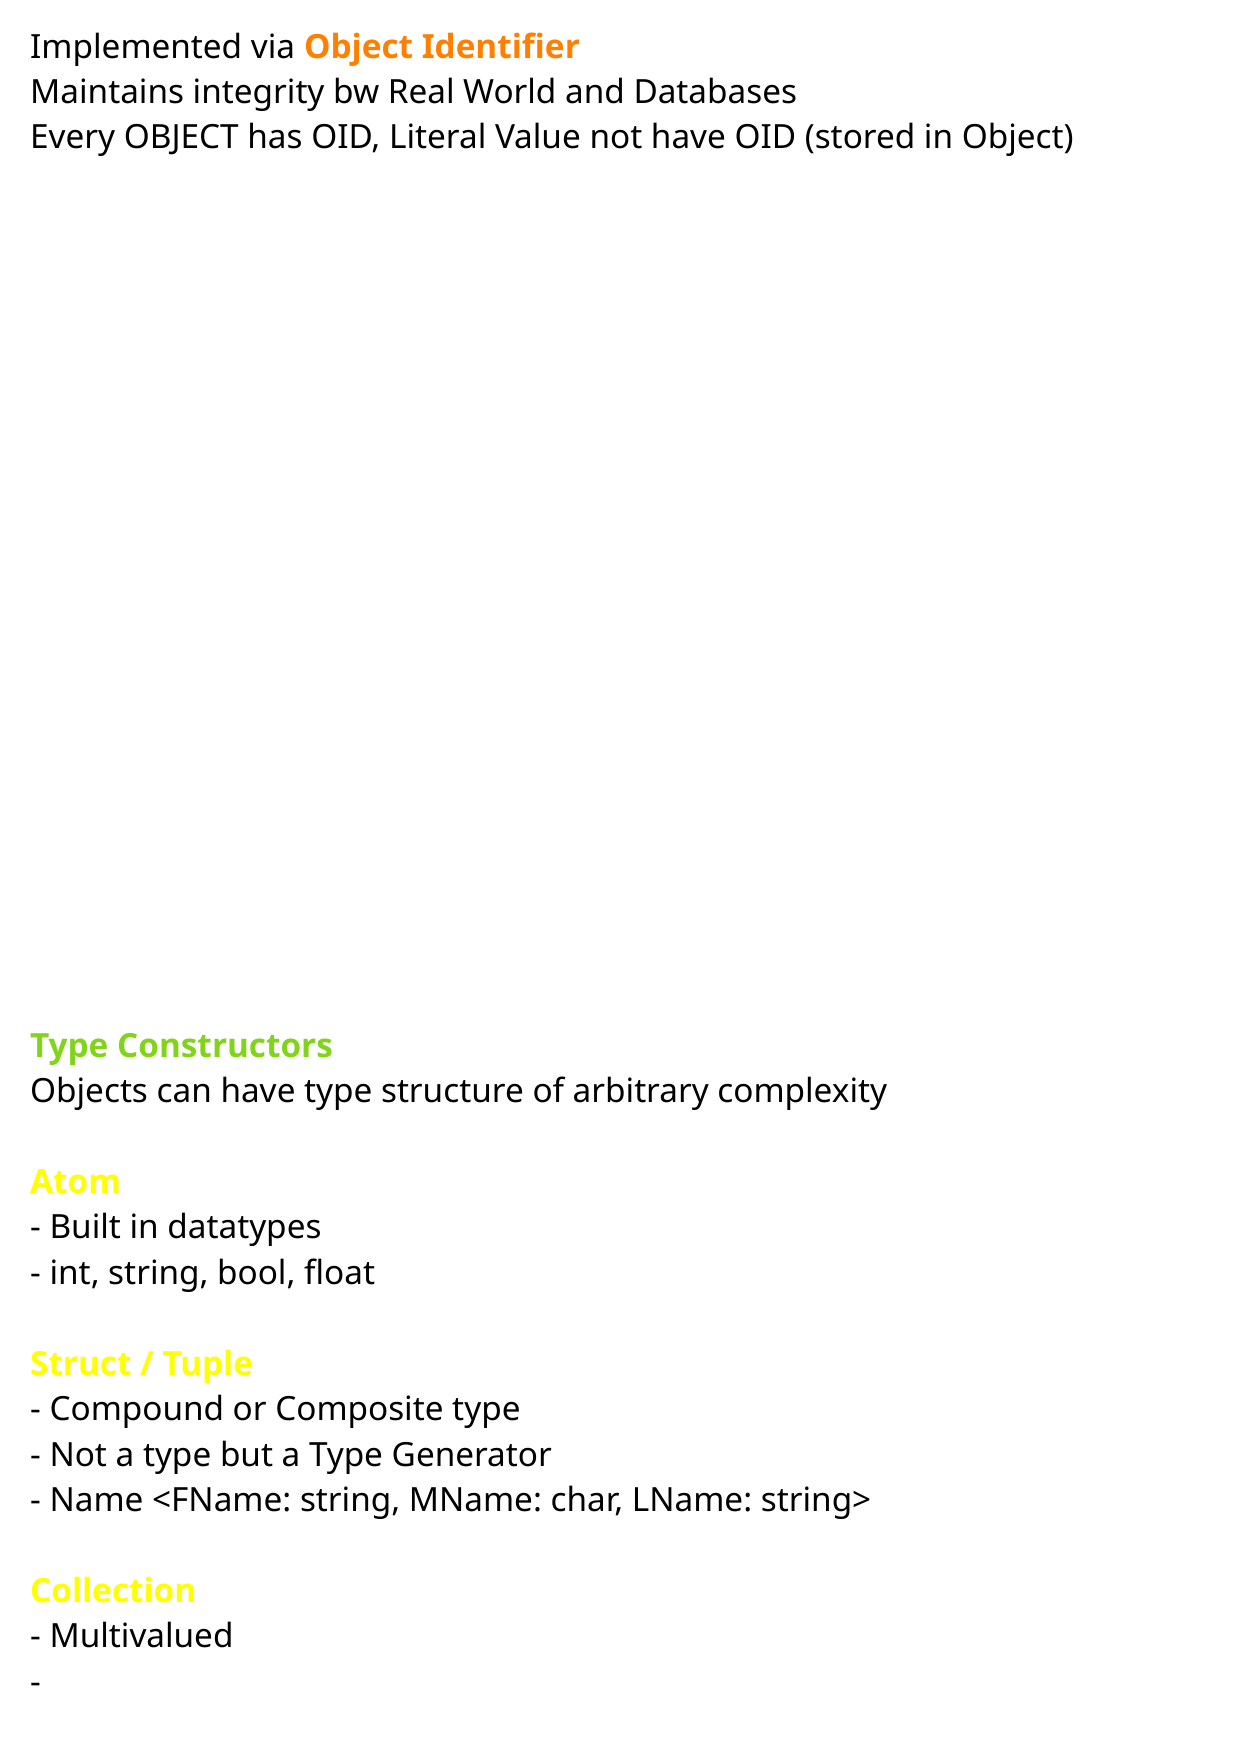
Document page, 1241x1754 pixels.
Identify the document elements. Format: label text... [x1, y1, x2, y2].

subtitle - Compound or Composite type [30, 1385, 1211, 1430]
subtitle Struct / Tuple [30, 1339, 1211, 1385]
subtitle - int, string, bool, float [30, 1249, 1211, 1294]
subtitle Atom [30, 1158, 1211, 1203]
subtitle - Name <FName: string, MName: char, LName: string> [30, 1476, 1211, 1521]
subtitle Type Constructors [30, 1022, 1211, 1067]
subtitle - [30, 1657, 1211, 1703]
subtitle Maintains integrity bw Real World and Databases [30, 68, 1211, 113]
subtitle - Not a type but a Type Generator [30, 1430, 1211, 1476]
subtitle Implemented via Object Identifier [30, 22, 1211, 68]
subtitle - Multivalued [30, 1612, 1211, 1657]
subtitle Objects can have type structure of arbitrary complexity [30, 1067, 1211, 1112]
subtitle Collection [30, 1567, 1211, 1612]
subtitle - Built in datatypes [30, 1203, 1211, 1249]
subtitle Every OBJECT has OID, Literal Value not have OID (stored in Object) [30, 113, 1211, 159]
